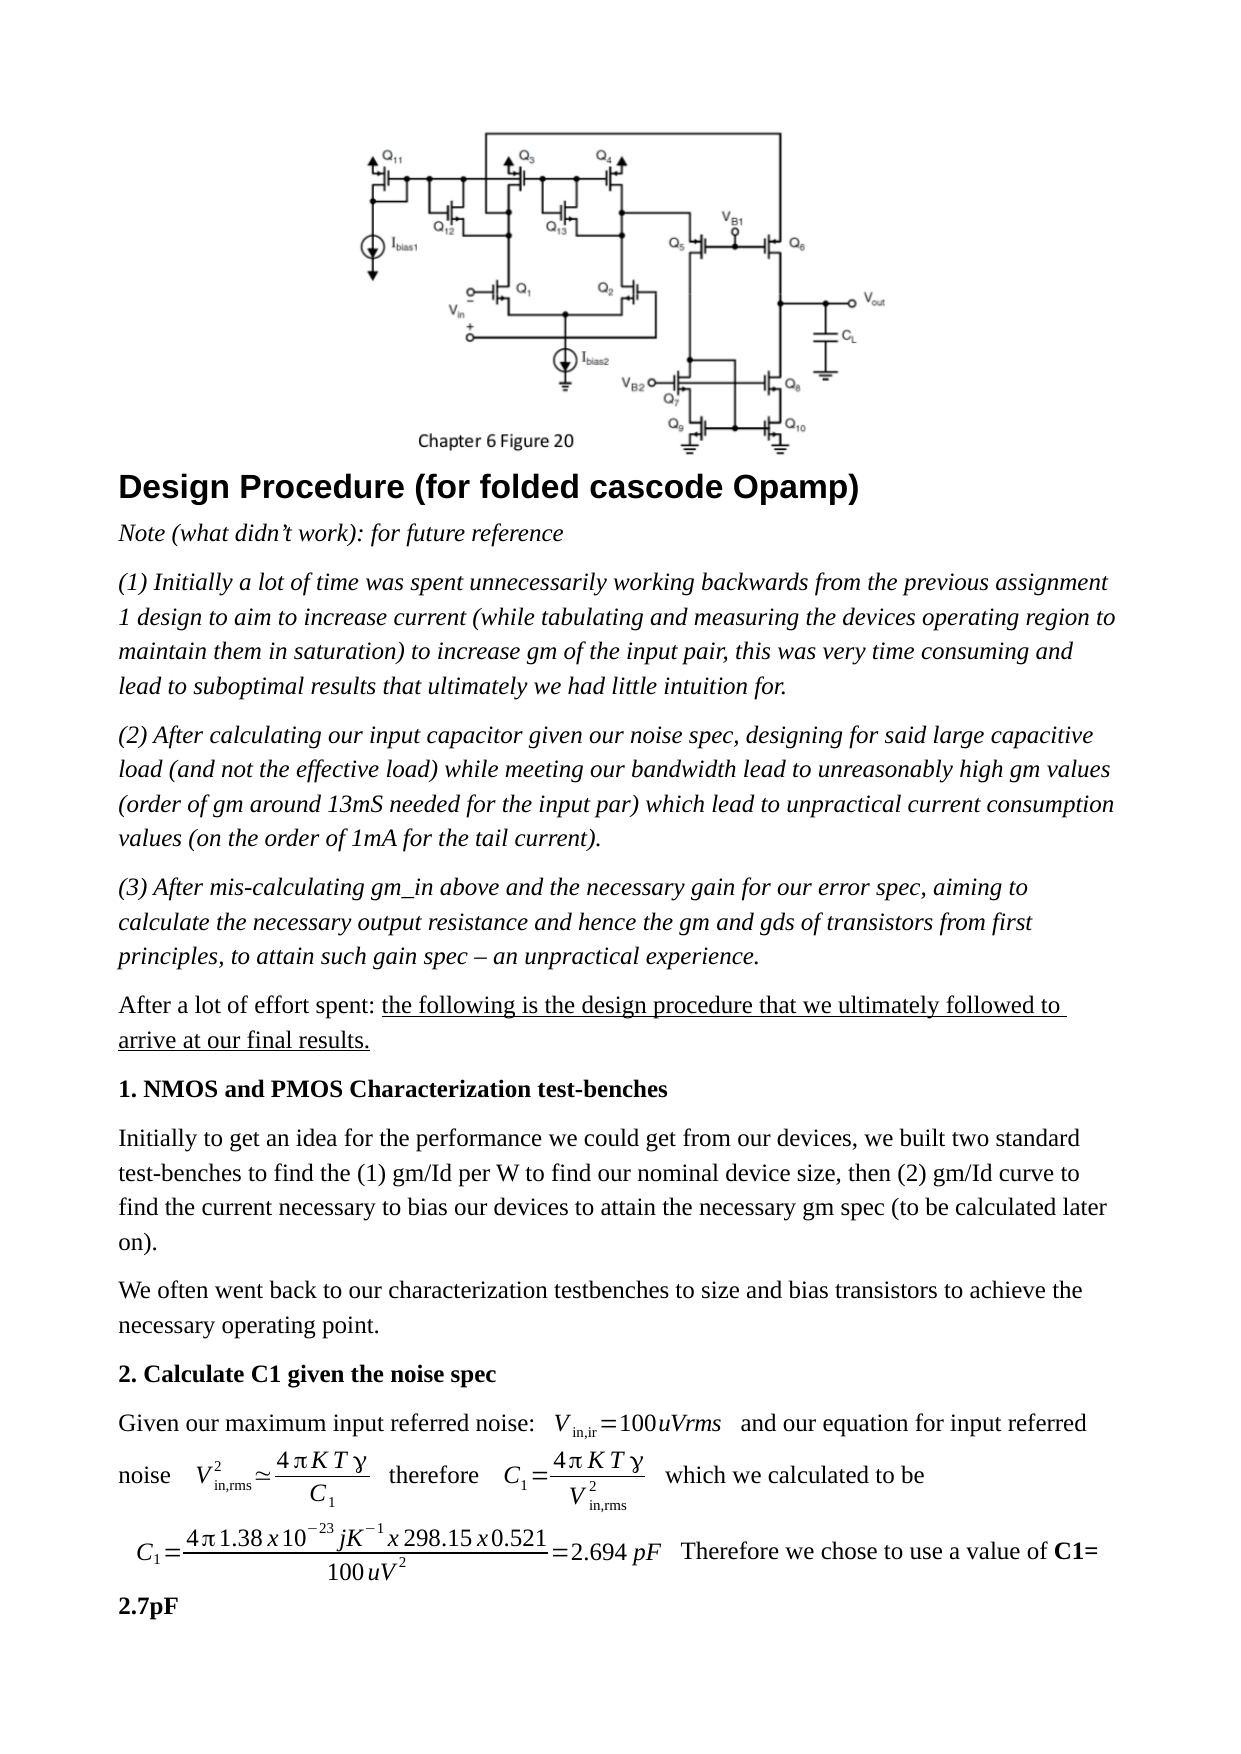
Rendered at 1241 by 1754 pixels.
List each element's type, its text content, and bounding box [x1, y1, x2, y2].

text Given our maximum input referred noise:and our equation for input referred noise therefore which we calculated to be Therefore we chose to use a value of C1= 2.7pF [118, 1408, 1122, 1620]
subtitle Design Procedure (for folded cascode Opamp) [118, 118, 1122, 506]
text After a lot of effort spent: the following is the design procedure that we ultimately followed to arrive at our final results. [118, 991, 1122, 1054]
picture [353, 118, 887, 468]
text (2) After calculating our input capacitor given our noise spec, designing for said large capacitive load (and not the effective load) while meeting our bandwidth lead to unreasonably high gm values (order of gm around 13mS needed for the input par) which lead to unpractical current consumption values (on the order of 1mA for the tail current). [118, 720, 1122, 852]
text We often went back to our characterization testbenches to size and bias transistors to achieve the necessary operating point. [118, 1276, 1122, 1339]
text (1) Initially a lot of time was spent unnecessarily working backwards from the previous assignment 1 design to aim to increase current (while tabulating and measuring the devices operating region to maintain them in saturation) to increase gm of the input pair, this was very time consuming and lead to suboptimal results that ultimately we had little intuition for. [118, 567, 1122, 700]
text (3) After mis-calculating gm_in above and the necessary gain for our error spec, aiming to calculate the necessary output resistance and hence the gm and gds of transistors from first principles, to attain such gain spec – an unpractical experience. [118, 872, 1122, 970]
text Note (what didn’t work): for future reference [118, 518, 1122, 547]
text 2. Calculate C1 given the noise spec [118, 1359, 1122, 1388]
text Initially to get an idea for the performance we could get from our devices, we built two standard test-benches to find the (1) gm/Id per W to find our nominal device size, then (2) gm/Id curve to find the current necessary to bias our devices to attain the necessary gm spec (to be calculated later on). [118, 1123, 1122, 1255]
text 1. NMOS and PMOS Characterization test-benches [118, 1074, 1122, 1103]
